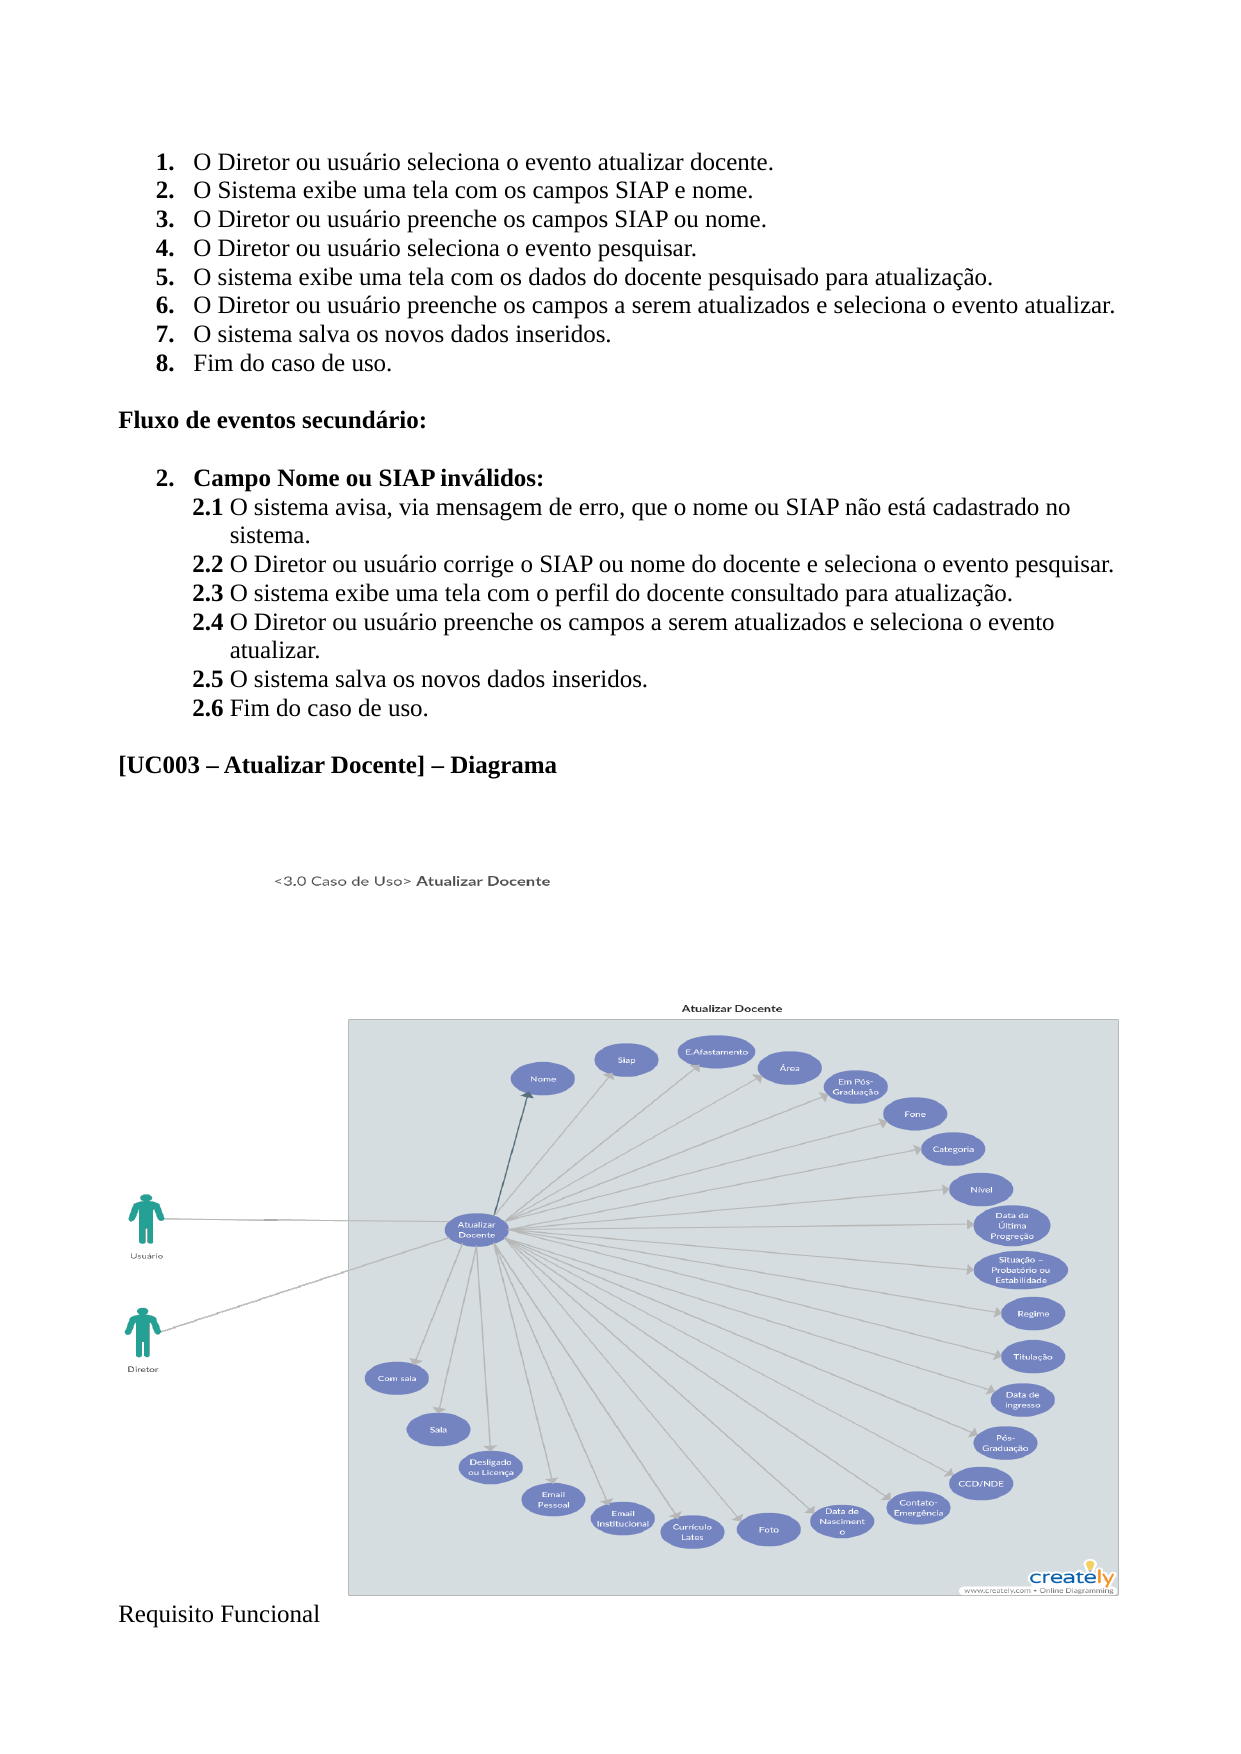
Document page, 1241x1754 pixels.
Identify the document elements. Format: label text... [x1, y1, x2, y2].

list O sistema avisa, via mensagem de erro, que o nome ou SIAP não está cadastrado no sistema. [192, 492, 1122, 549]
text Requisito Funcional [118, 1599, 1122, 1628]
list O Sistema exibe uma tela com os campos SIAP e nome. [156, 176, 1122, 204]
list Fim do caso de uso. [192, 693, 1122, 722]
list Fim do caso de uso. [156, 348, 1122, 377]
list O sistema exibe uma tela com o perfil do docente consultado para atualização. [192, 578, 1122, 607]
list O sistema exibe uma tela com os dados do docente pesquisado para atualização. [156, 262, 1122, 291]
list O sistema salva os novos dados inseridos. [156, 319, 1122, 348]
list Campo Nome ou SIAP inválidos: [156, 463, 1122, 492]
text Fluxo de eventos secundário: [118, 406, 1122, 434]
list O Diretor ou usuário corrige o SIAP ou nome do docente e seleciona o evento pesquisar. [192, 549, 1122, 578]
text [UC003 – Atualizar Docente] – Diagrama [118, 751, 1122, 779]
list O Diretor ou usuário preenche os campos SIAP ou nome. [156, 204, 1122, 233]
list O Diretor ou usuário seleciona o evento atualizar docente. [156, 147, 1122, 176]
list O Diretor ou usuário preenche os campos a serem atualizados e seleciona o evento atualizar. [192, 607, 1122, 664]
list O Diretor ou usuário preenche os campos a serem atualizados e seleciona o evento atualizar. [156, 291, 1122, 319]
list O Diretor ou usuário seleciona o evento pesquisar. [156, 233, 1122, 262]
list O sistema salva os novos dados inseridos. [192, 664, 1122, 693]
